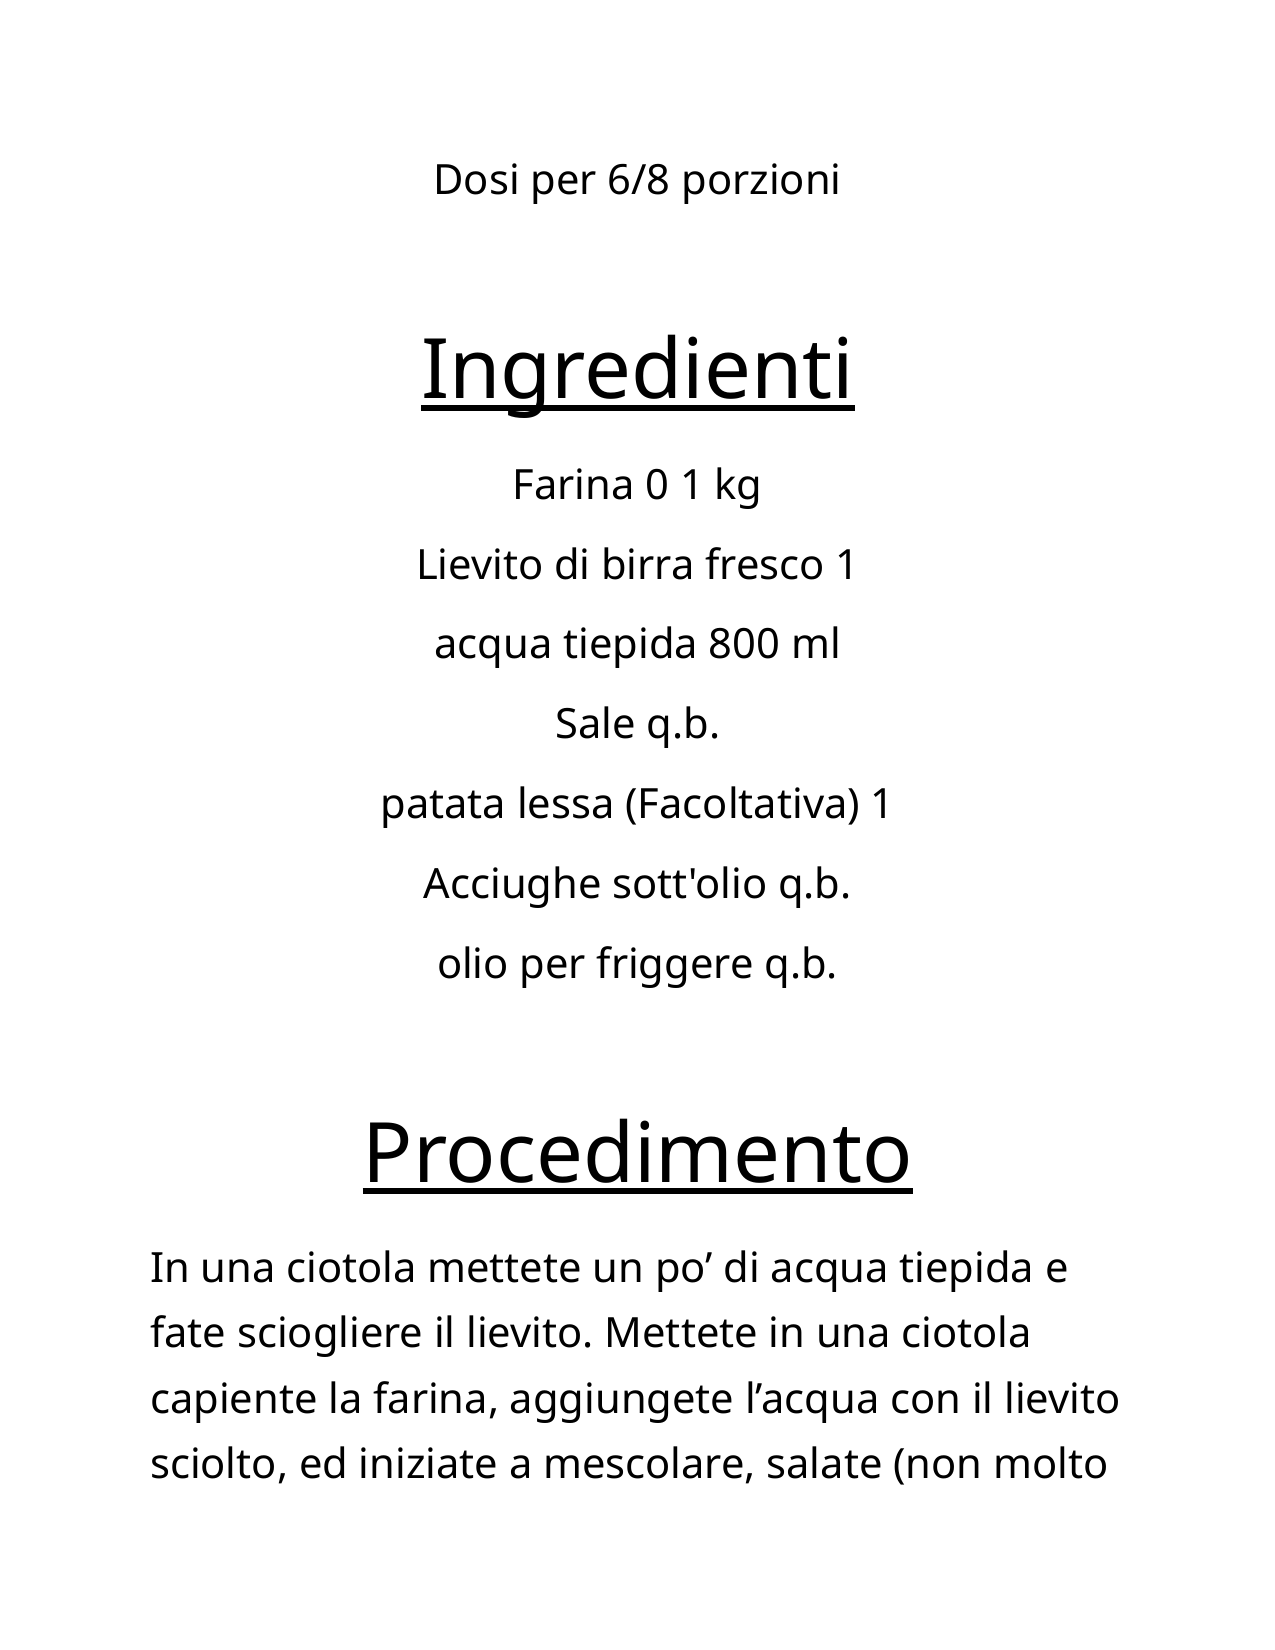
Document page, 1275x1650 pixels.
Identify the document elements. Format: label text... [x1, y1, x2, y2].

text acqua tiepida 800 ml [150, 614, 1125, 671]
text Dosi per 6/8 porzioni [150, 150, 1125, 207]
text Farina 0 1 kg [150, 455, 1125, 511]
text olio per friggere q.b. [150, 933, 1125, 990]
text Lievito di birra fresco 1 [150, 534, 1125, 591]
text In una ciotola mettete un po’ di acqua tiepida e fate sciogliere il lievito. Mettete in una ciotola capiente la farina, aggiungete l’acqua con il lievito sciolto, ed iniziate a mescolare, salate (non molto [150, 1238, 1125, 1491]
text Ingredienti [150, 309, 1125, 423]
text Procedimento [150, 1093, 1125, 1207]
text patata lessa (Facoltativa) 1 [150, 774, 1125, 831]
text Acciughe sott'olio q.b. [150, 854, 1125, 910]
text Sale q.b. [150, 694, 1125, 751]
